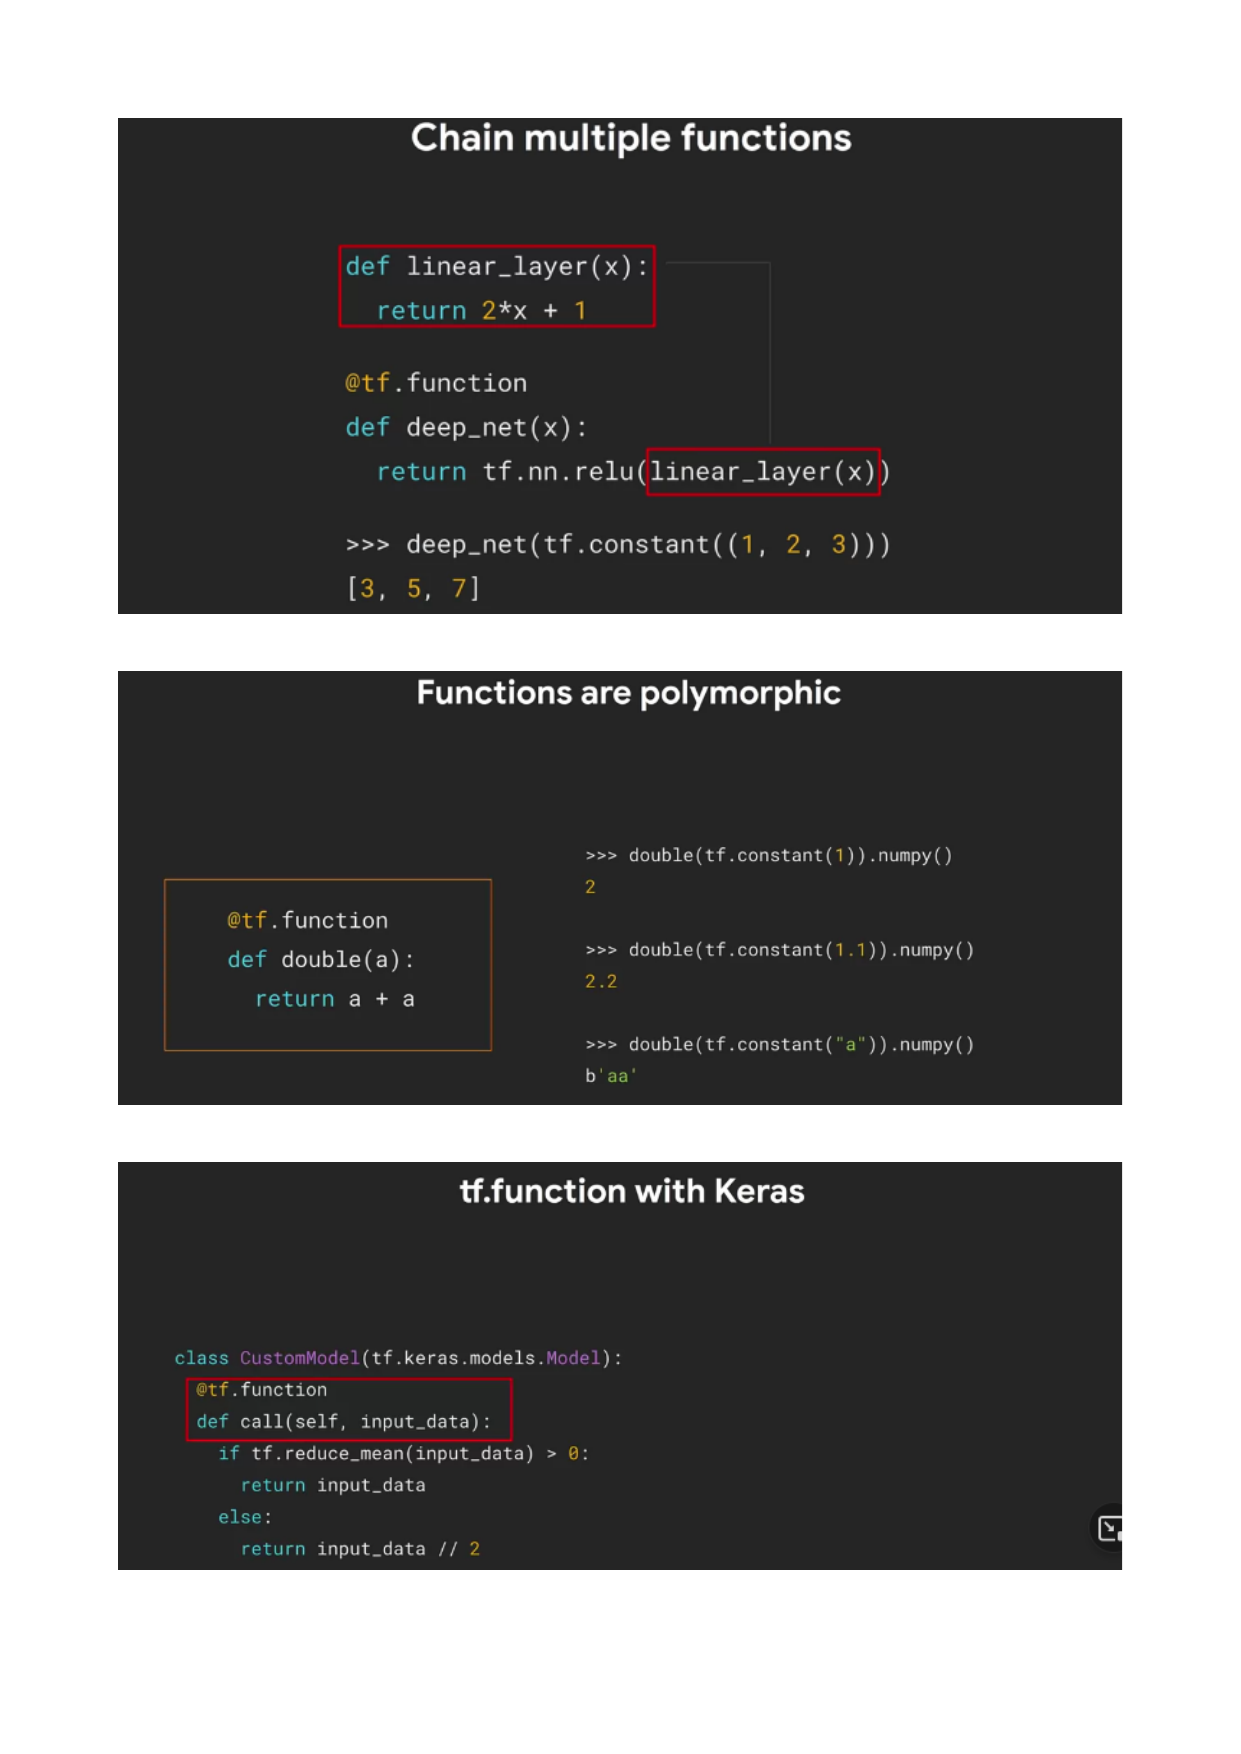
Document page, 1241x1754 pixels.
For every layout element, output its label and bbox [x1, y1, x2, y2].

picture [118, 1162, 1123, 1570]
picture [118, 118, 1123, 614]
picture [118, 671, 1123, 1105]
